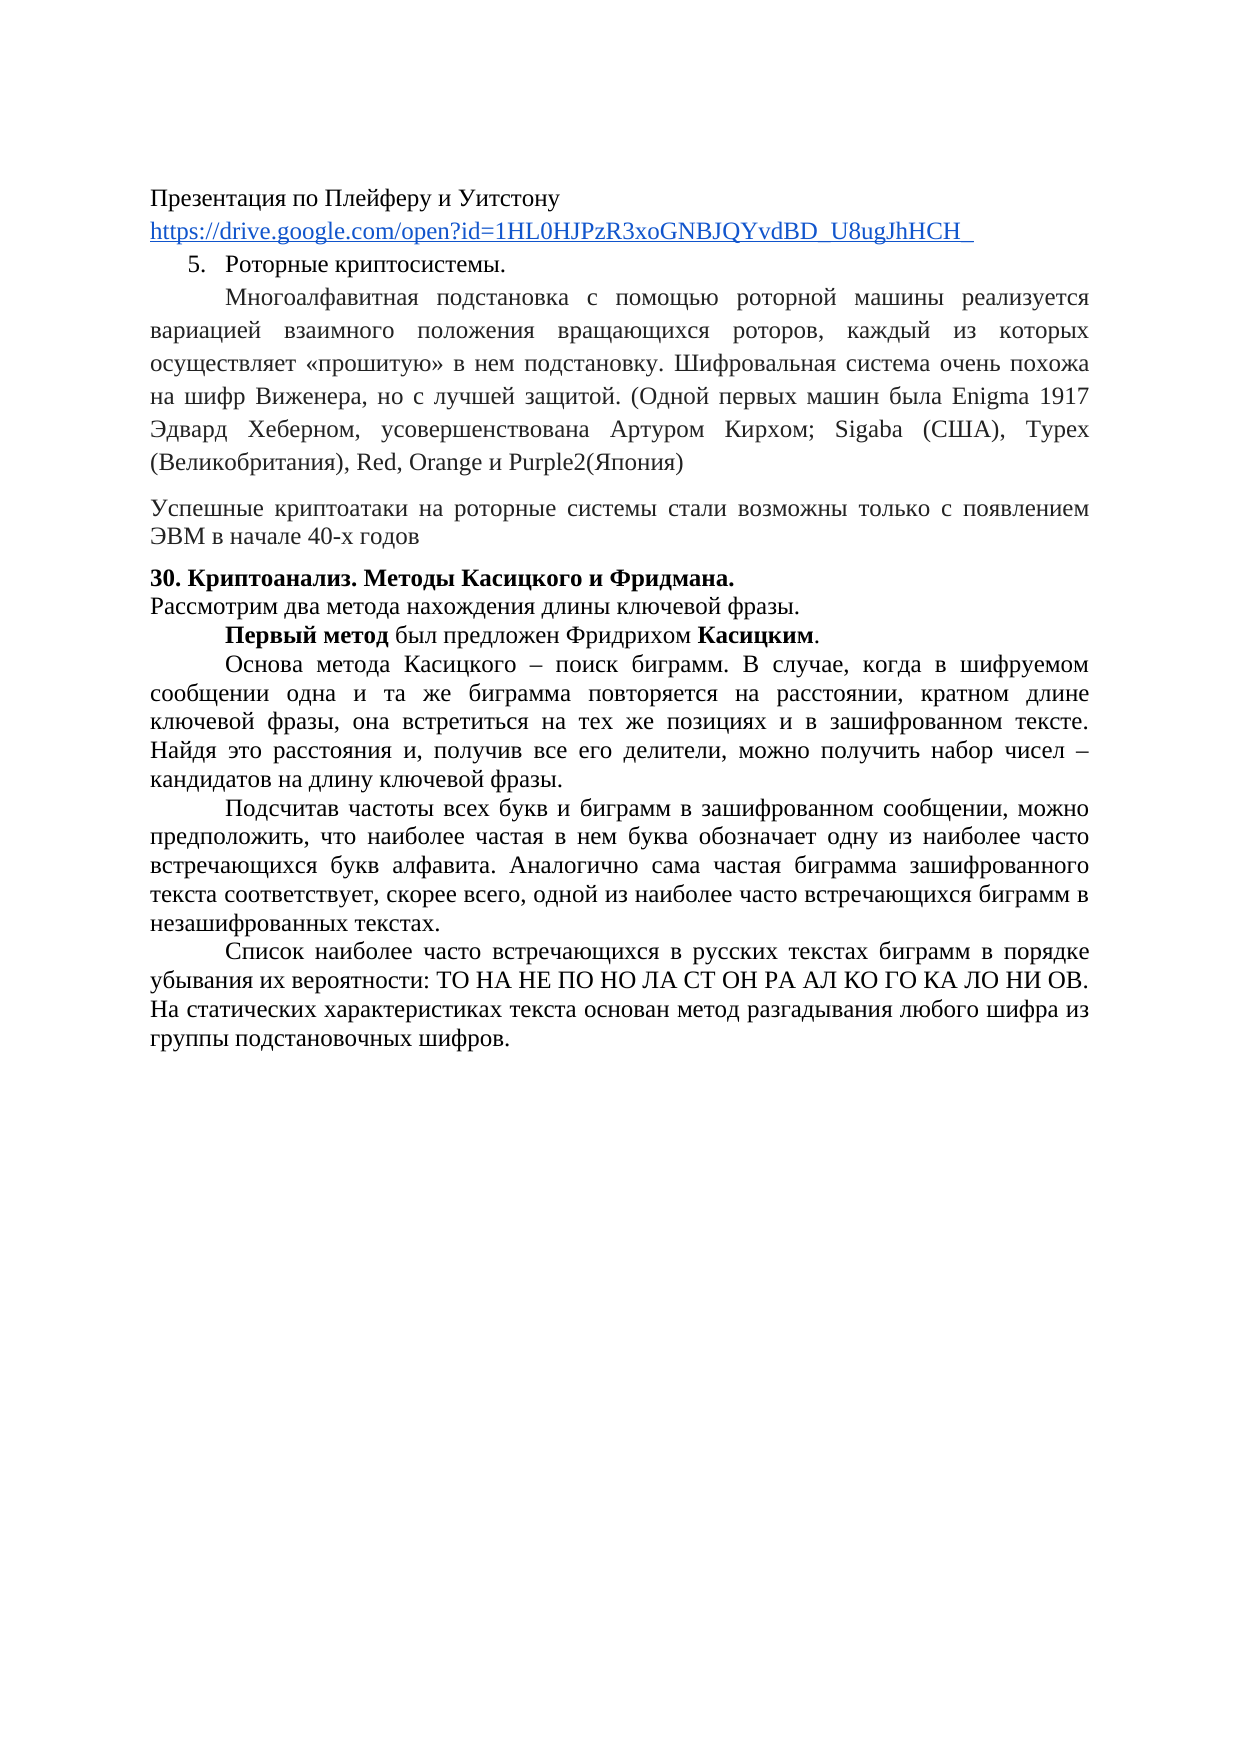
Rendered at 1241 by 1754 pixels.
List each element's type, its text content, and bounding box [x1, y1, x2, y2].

list Роторные криптосистемы. [187, 249, 1090, 278]
text Список наиболее часто встречающихся в русских текстах биграмм в порядке убывания их вероятности: ТО НА НЕ ПО НО ЛА СТ ОН РА АЛ КО ГО КА ЛО НИ ОВ. [150, 936, 1090, 994]
text Основа метода Касицкого – поиск биграмм. В случае, когда в шифруемом сообщении одна и та же биграмма повторяется на расстоянии, кратном длине ключевой фразы, она встретиться на тех же позициях и в зашифрованном тексте. Найдя это расстояния и, получив все его делители, можно получить набор чисел – кандидатов на длину ключевой фразы. [150, 649, 1090, 793]
title 30. Криптоанализ. Методы Касицкого и Фридмана. [150, 563, 1090, 591]
text https://drive.google.com/open?id=1HL0HJPzR3xoGNBJQYvdBD_U8ugJhHCH_ [150, 216, 1090, 245]
text Подсчитав частоты всех букв и биграмм в зашифрованном сообщении, можно предположить, что наиболее частая в нем буква обозначает одну из наиболее часто встречающихся букв алфавита. Аналогично сама частая биграмма зашифрованного текста соответствует, скорее всего, одной из наиболее часто встречающихся биграмм в незашифрованных текстах. [150, 793, 1090, 936]
text Рассмотрим два метода нахождения длины ключевой фразы. [150, 591, 1090, 620]
text Успешные криптоатаки на роторные системы стали возможны только с появлением ЭВМ в начале 40-х годов [150, 493, 1090, 550]
text Многоалфавитная подстановка с помощью роторной машины реализуется вариацией взаимного положения вращающихся роторов, каждый из которых осуществляет «прошитую» в нем подстановку. Шифровальная система очень похожа на шифр Виженера, но с лучшей защитой. (Одной первых машин была Enigma 1917 Эдвард Хеберном, усовершенствована Артуром Кирхом; Sigaba (США), Typex (Великобритания), Red, Orange и Purple2(Япония) [150, 282, 1090, 476]
text Презентация по Плейферу и Уитстону [150, 183, 1090, 212]
text Первый метод был предложен Фридрихом Касицким. [150, 620, 1090, 649]
text На статических характеристиках текста основан метод разгадывания любого шифра из группы подстановочных шифров. [150, 994, 1090, 1051]
